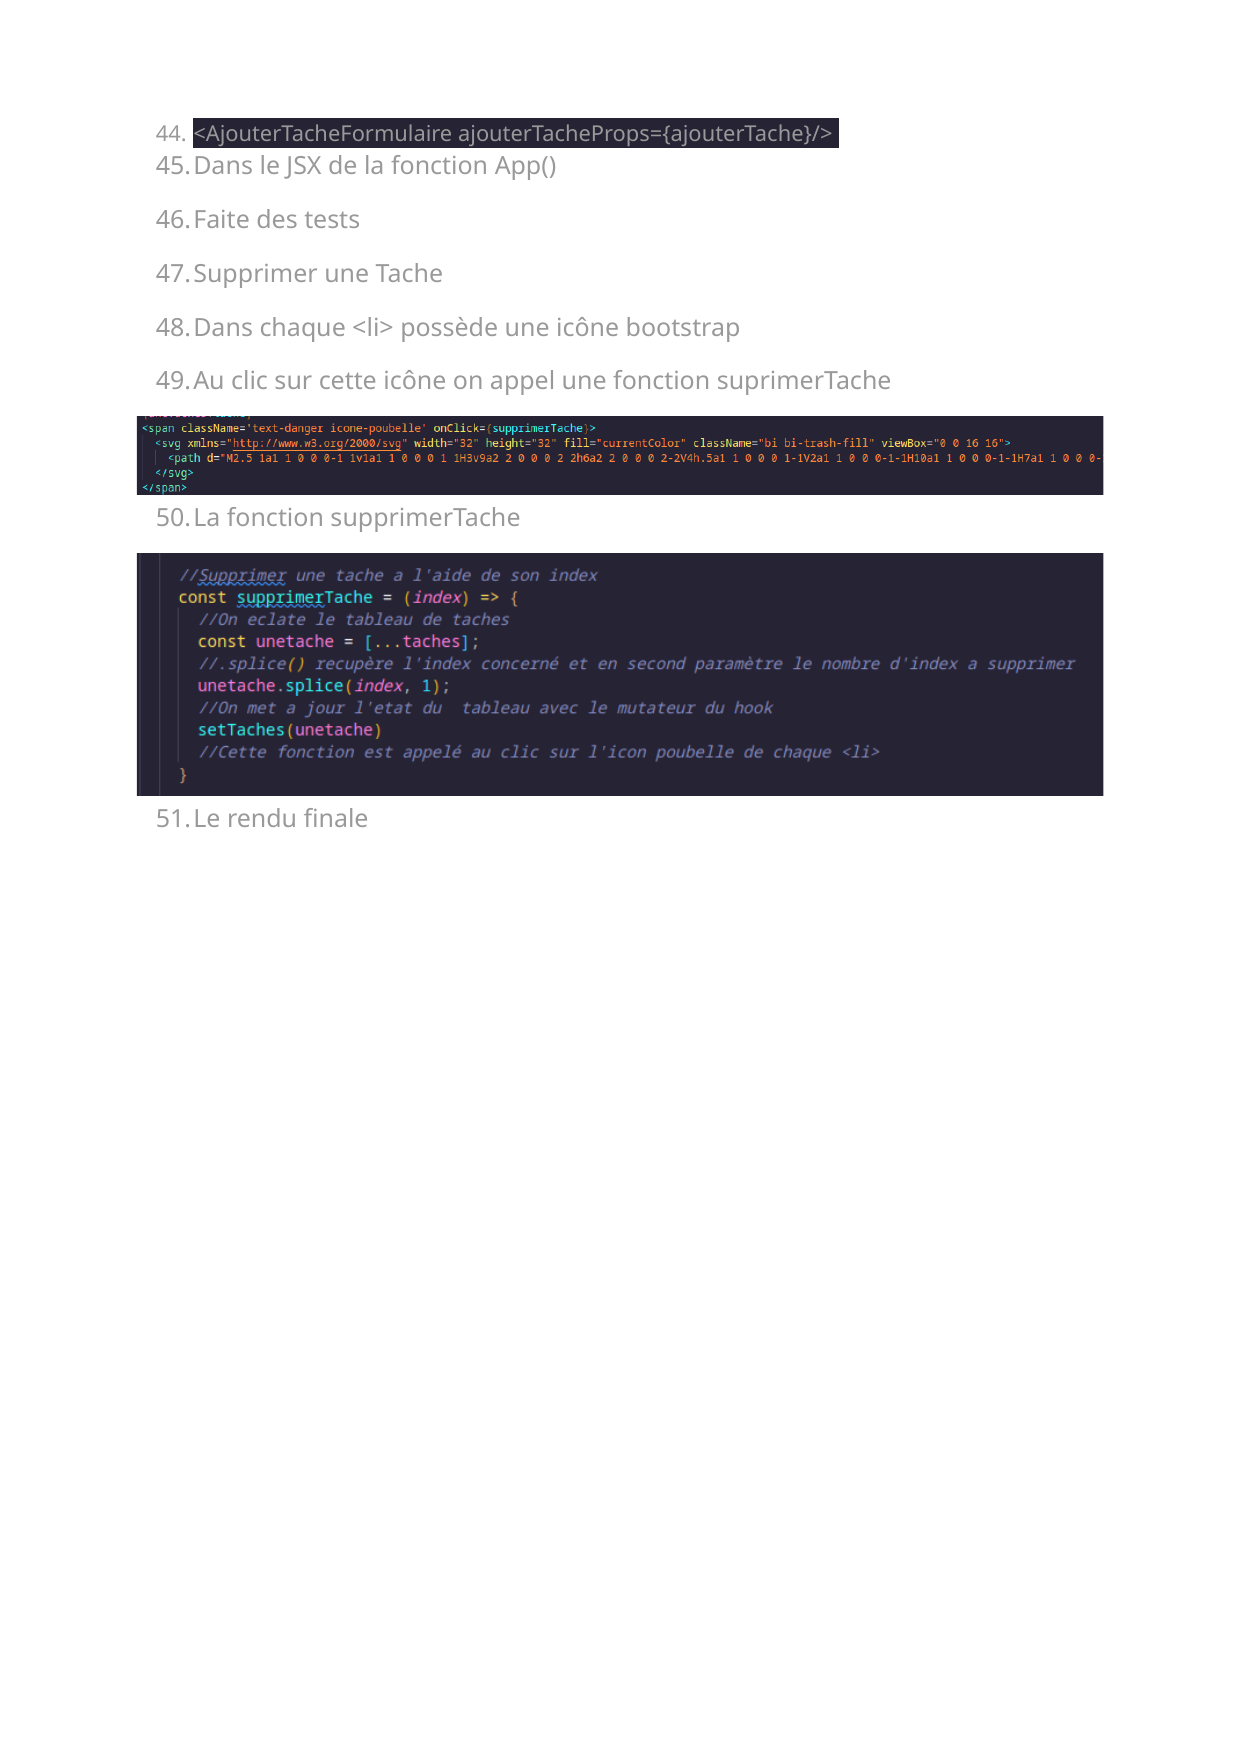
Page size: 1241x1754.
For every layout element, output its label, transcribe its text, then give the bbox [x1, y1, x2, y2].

list Au clic sur cette icône on appel une fonction suprimerTache [156, 363, 1122, 397]
list Faite des tests [156, 202, 1122, 236]
list Dans chaque <li> possède une icône bootstrap [156, 309, 1122, 343]
picture [136, 416, 1104, 495]
list Dans le JSX de la fonction App() [156, 148, 1122, 182]
picture [136, 553, 1104, 796]
list Le rendu finale [156, 553, 1122, 834]
list La fonction supprimerTache [156, 417, 1122, 533]
list <AjouterTacheFormulaire ajouterTacheProps={ajouterTache}/> [156, 118, 1122, 148]
list Supprimer une Tache [156, 255, 1122, 289]
